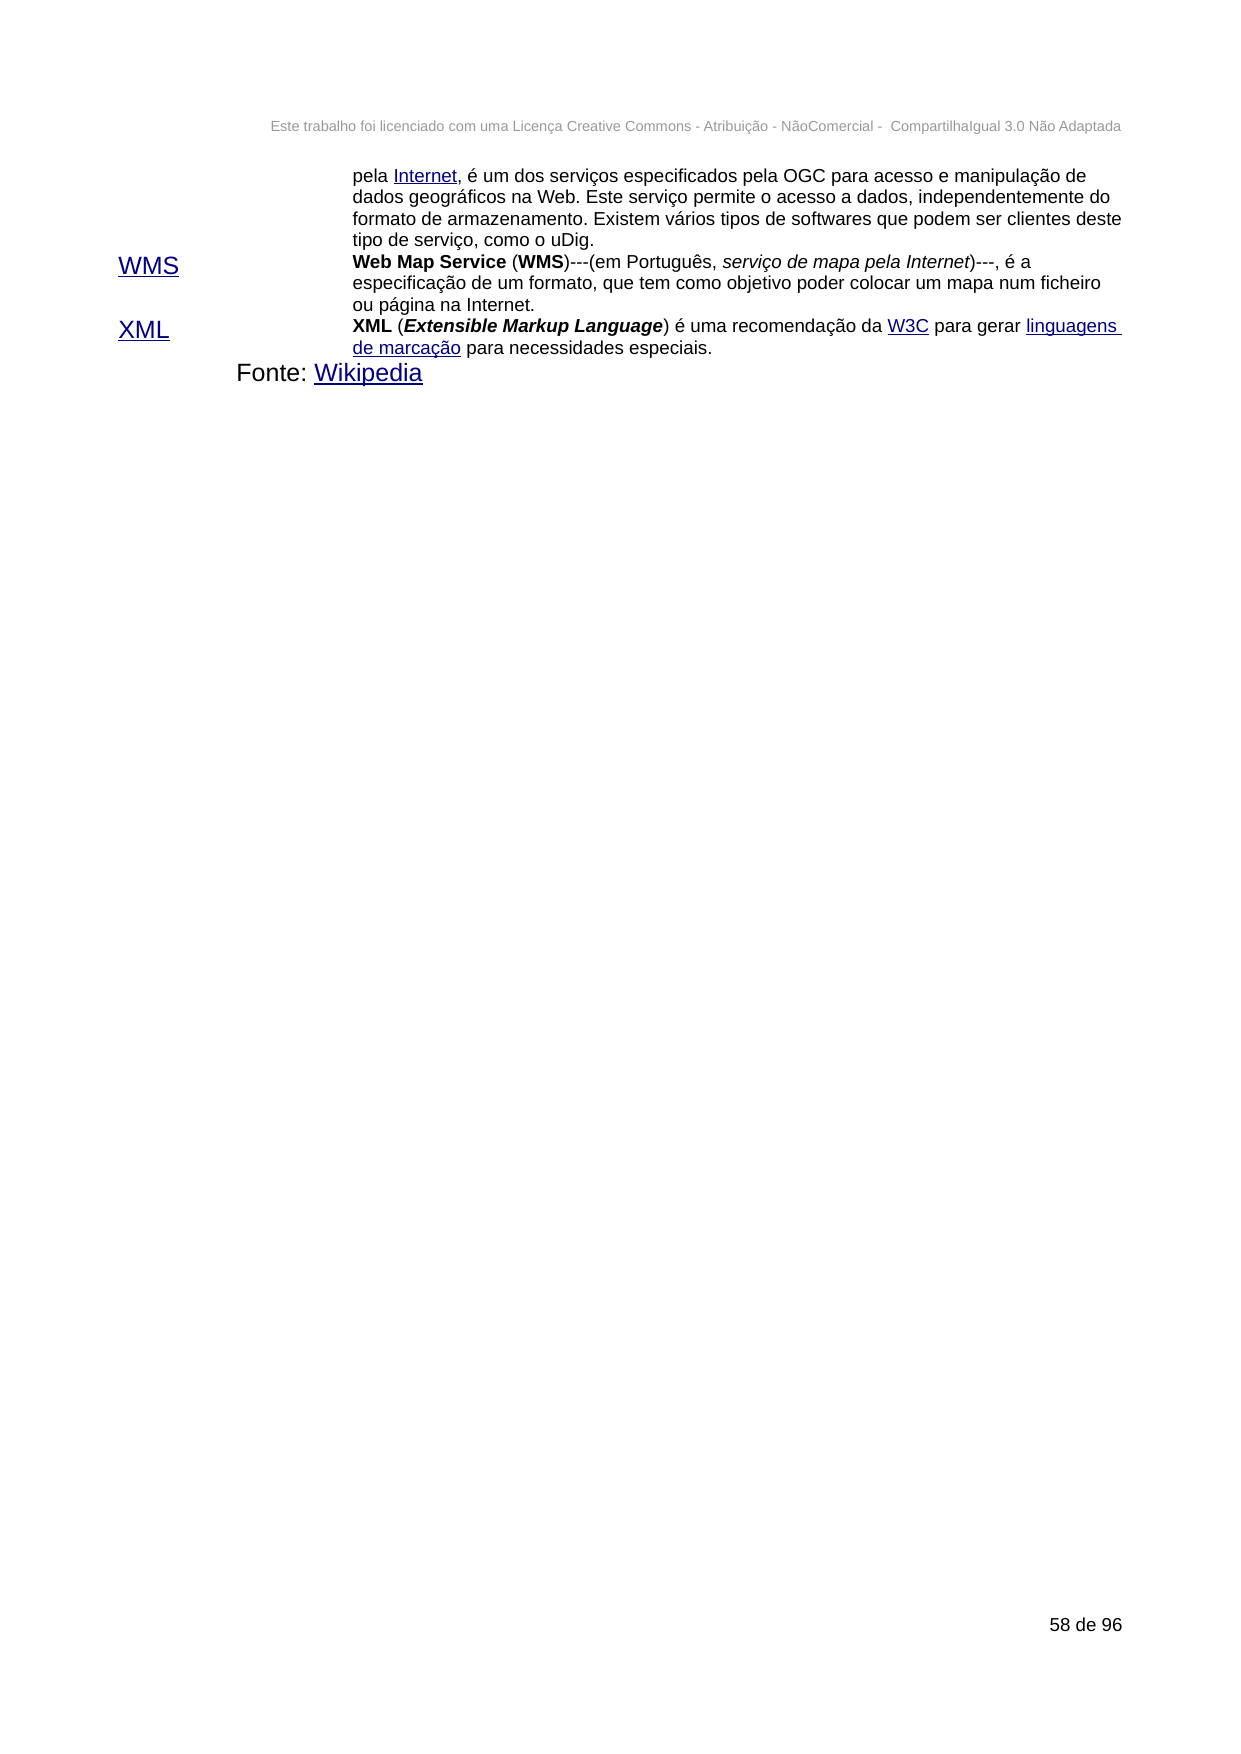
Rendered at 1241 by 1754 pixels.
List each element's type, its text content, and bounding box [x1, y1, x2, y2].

table_cell [118, 164, 352, 251]
table_cell pela Internet, é um dos serviços especificados pela OGC para acesso e manipulação de dados geográficos na Web. Este serviço permite o acesso a dados, independentemente do formato de armazenamento. Existem vários tipos de softwares que podem ser clientes deste tipo de serviço, como o uDig. [353, 164, 1123, 251]
table_cell Web Map Service (WMS)---(em Português, serviço de mapa pela Internet)---, é a especificação de um formato, que tem como objetivo poder colocar um mapa num ficheiro ou página na Internet. [353, 251, 1123, 315]
table_cell XML [118, 315, 352, 358]
table_cell XML (Extensible Markup Language) é uma recomendação da W3C para gerar linguagens de marcação para necessidades especiais. [353, 315, 1123, 358]
table_cell WMS [118, 251, 352, 315]
text Fonte: Wikipedia [118, 358, 1122, 387]
